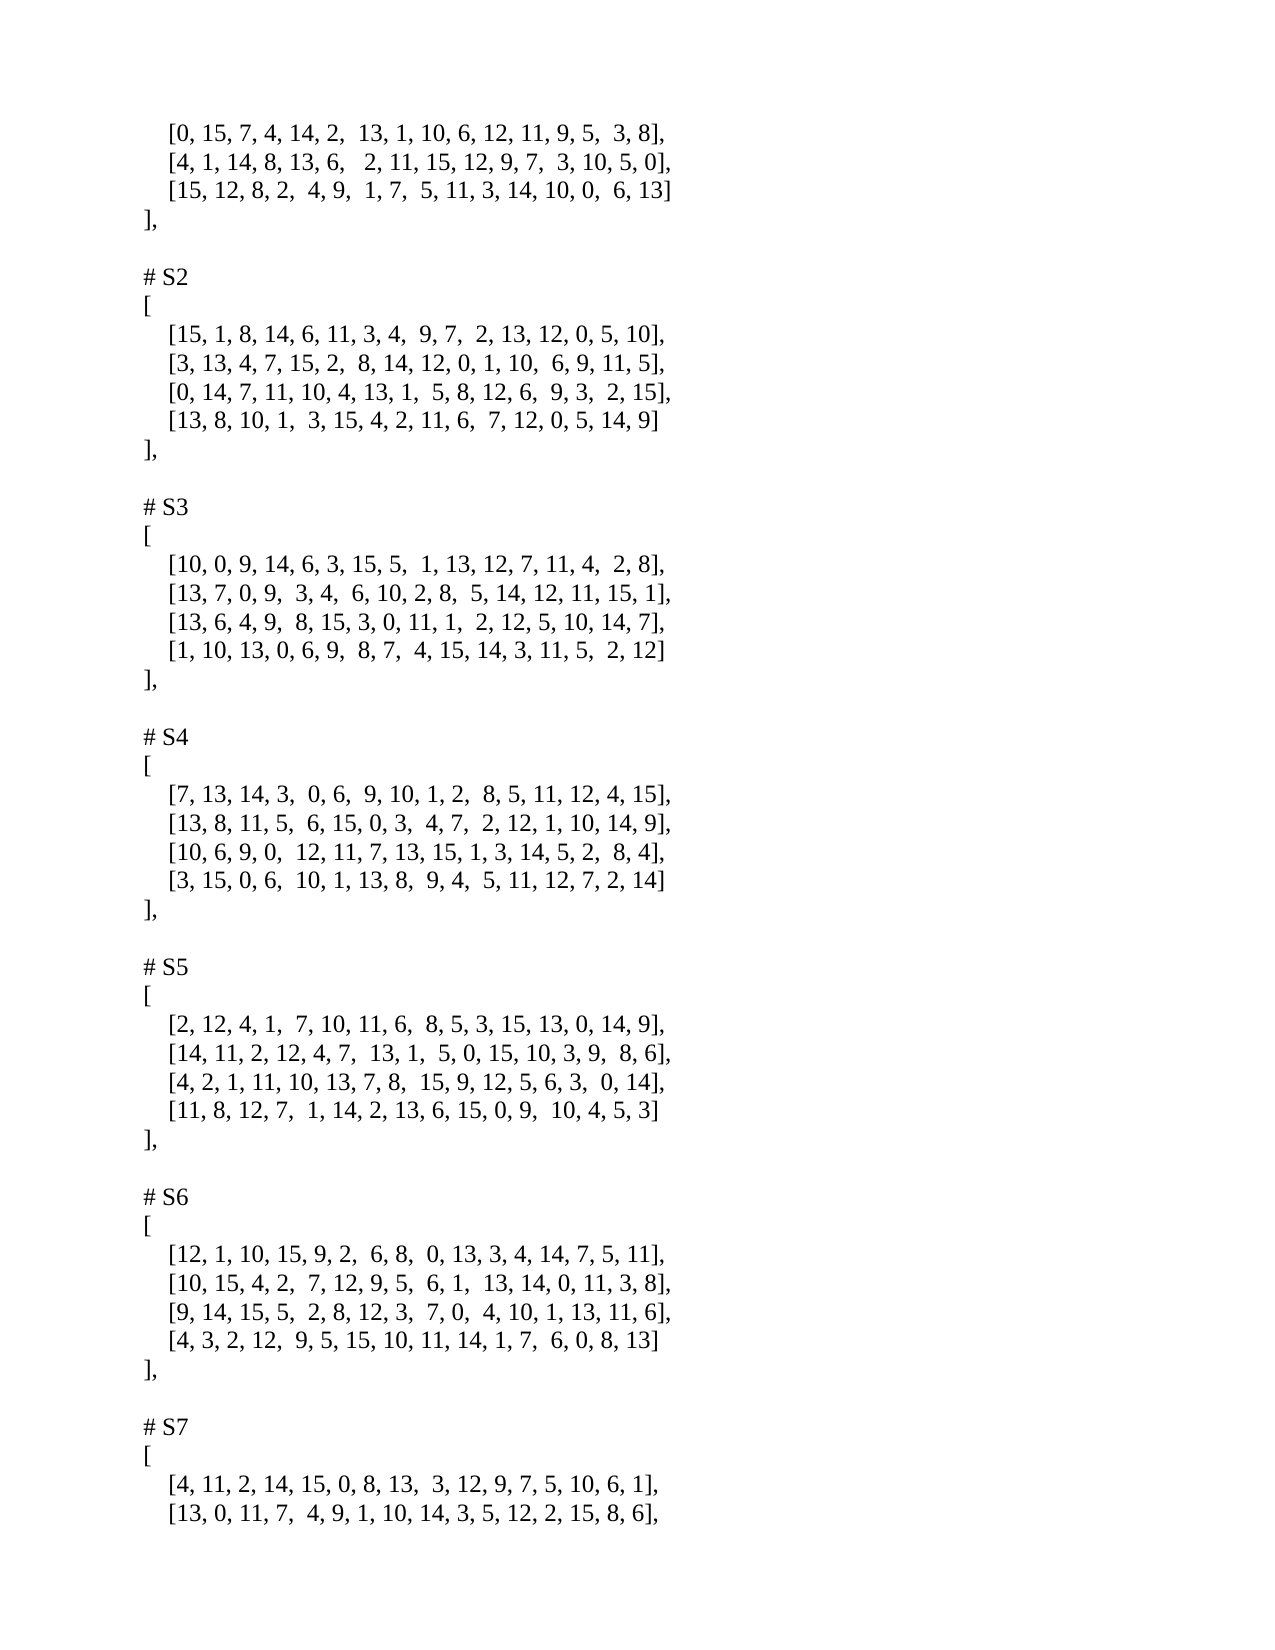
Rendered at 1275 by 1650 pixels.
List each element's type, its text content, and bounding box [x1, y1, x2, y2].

text ], [118, 1354, 1157, 1383]
text [13, 6, 4, 9, 8, 15, 3, 0, 11, 1, 2, 12, 5, 10, 14, 7], [118, 607, 1157, 636]
text [0, 15, 7, 4, 14, 2, 13, 1, 10, 6, 12, 11, 9, 5, 3, 8], [118, 118, 1157, 147]
text [4, 2, 1, 11, 10, 13, 7, 8, 15, 9, 12, 5, 6, 3, 0, 14], [118, 1067, 1157, 1096]
text [11, 8, 12, 7, 1, 14, 2, 13, 6, 15, 0, 9, 10, 4, 5, 3] [118, 1096, 1157, 1124]
text [ [118, 1441, 1157, 1469]
text [3, 13, 4, 7, 15, 2, 8, 14, 12, 0, 1, 10, 6, 9, 11, 5], [118, 348, 1157, 377]
text [3, 15, 0, 6, 10, 1, 13, 8, 9, 4, 5, 11, 12, 7, 2, 14] [118, 866, 1157, 894]
text # S2 [118, 262, 1157, 291]
text ], [118, 664, 1157, 693]
text # S7 [118, 1412, 1157, 1441]
text # S3 [118, 492, 1157, 521]
text ], [118, 434, 1157, 463]
text [2, 12, 4, 1, 7, 10, 11, 6, 8, 5, 3, 15, 13, 0, 14, 9], [118, 1009, 1157, 1038]
text [13, 0, 11, 7, 4, 9, 1, 10, 14, 3, 5, 12, 2, 15, 8, 6], [118, 1498, 1157, 1527]
text [4, 3, 2, 12, 9, 5, 15, 10, 11, 14, 1, 7, 6, 0, 8, 13] [118, 1326, 1157, 1354]
text [7, 13, 14, 3, 0, 6, 9, 10, 1, 2, 8, 5, 11, 12, 4, 15], [118, 779, 1157, 808]
text [ [118, 521, 1157, 549]
text [ [118, 981, 1157, 1009]
text [10, 15, 4, 2, 7, 12, 9, 5, 6, 1, 13, 14, 0, 11, 3, 8], [118, 1268, 1157, 1297]
text [9, 14, 15, 5, 2, 8, 12, 3, 7, 0, 4, 10, 1, 13, 11, 6], [118, 1297, 1157, 1326]
text [13, 8, 11, 5, 6, 15, 0, 3, 4, 7, 2, 12, 1, 10, 14, 9], [118, 808, 1157, 837]
text ], [118, 204, 1157, 233]
text [10, 0, 9, 14, 6, 3, 15, 5, 1, 13, 12, 7, 11, 4, 2, 8], [118, 549, 1157, 578]
text [ [118, 1211, 1157, 1239]
text [4, 1, 14, 8, 13, 6, 2, 11, 15, 12, 9, 7, 3, 10, 5, 0], [118, 147, 1157, 176]
text ], [118, 894, 1157, 923]
text [ [118, 751, 1157, 779]
text [15, 1, 8, 14, 6, 11, 3, 4, 9, 7, 2, 13, 12, 0, 5, 10], [118, 319, 1157, 348]
text [12, 1, 10, 15, 9, 2, 6, 8, 0, 13, 3, 4, 14, 7, 5, 11], [118, 1239, 1157, 1268]
text [0, 14, 7, 11, 10, 4, 13, 1, 5, 8, 12, 6, 9, 3, 2, 15], [118, 377, 1157, 406]
text # S5 [118, 952, 1157, 981]
text # S6 [118, 1182, 1157, 1211]
text [13, 7, 0, 9, 3, 4, 6, 10, 2, 8, 5, 14, 12, 11, 15, 1], [118, 578, 1157, 607]
text [15, 12, 8, 2, 4, 9, 1, 7, 5, 11, 3, 14, 10, 0, 6, 13] [118, 176, 1157, 204]
text ], [118, 1124, 1157, 1153]
text # S4 [118, 722, 1157, 751]
text [ [118, 291, 1157, 319]
text [1, 10, 13, 0, 6, 9, 8, 7, 4, 15, 14, 3, 11, 5, 2, 12] [118, 636, 1157, 664]
text [4, 11, 2, 14, 15, 0, 8, 13, 3, 12, 9, 7, 5, 10, 6, 1], [118, 1469, 1157, 1498]
text [10, 6, 9, 0, 12, 11, 7, 13, 15, 1, 3, 14, 5, 2, 8, 4], [118, 837, 1157, 866]
text [14, 11, 2, 12, 4, 7, 13, 1, 5, 0, 15, 10, 3, 9, 8, 6], [118, 1038, 1157, 1067]
text [13, 8, 10, 1, 3, 15, 4, 2, 11, 6, 7, 12, 0, 5, 14, 9] [118, 406, 1157, 434]
